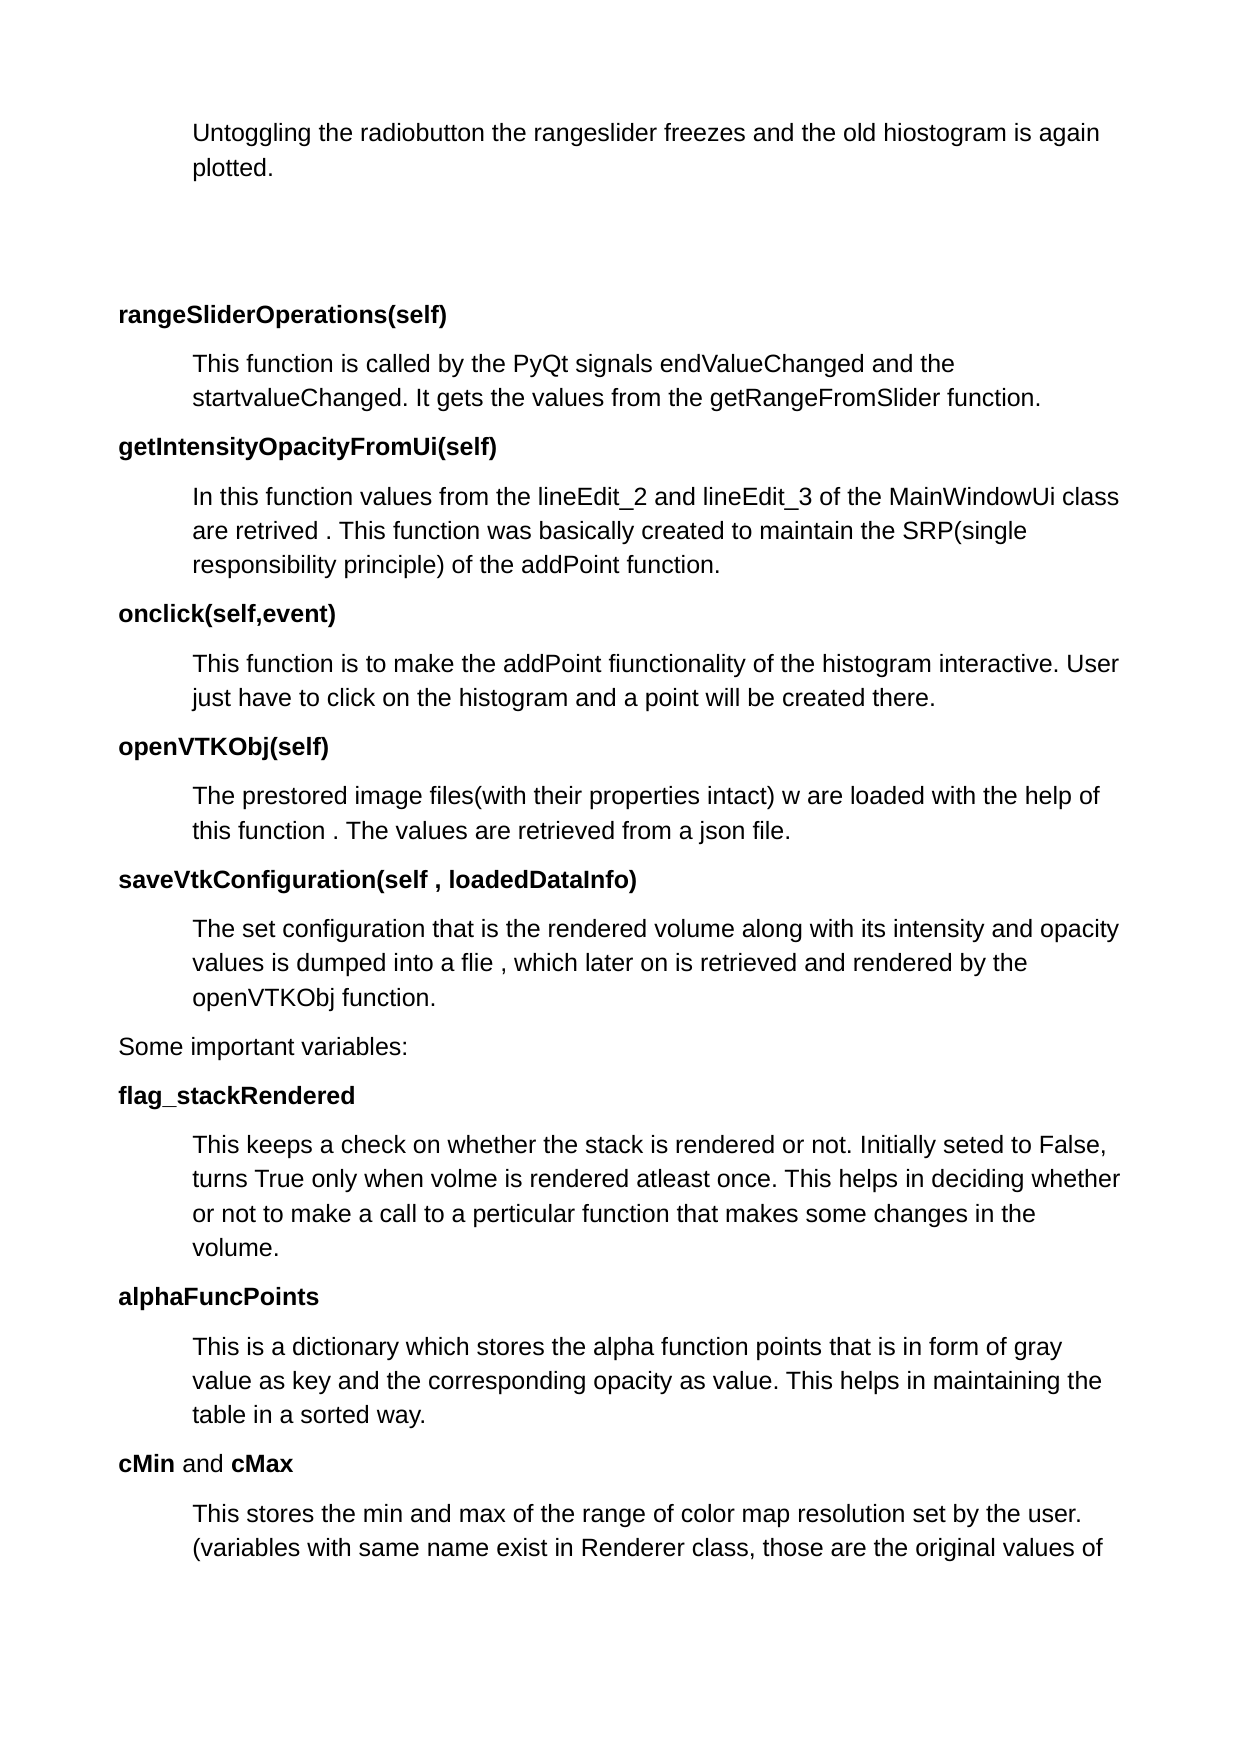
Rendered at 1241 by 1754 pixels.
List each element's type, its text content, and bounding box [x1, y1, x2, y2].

text openVTKObj(self) [118, 732, 1122, 761]
text rangeSliderOperations(self) [118, 300, 1122, 328]
text onclick(self,event) [118, 599, 1122, 628]
text Untoggling the radiobutton the rangeslider freezes and the old hiostogram is again plotted. [118, 118, 1122, 181]
text getIntensityOpacityFromUi(self) [118, 432, 1122, 461]
text This stores the min and max of the range of color map resolution set by the user. (variables with same name exist in Renderer class, those are the original values of [118, 1498, 1122, 1562]
text The prestored image files(with their properties intact) w are loaded with the help of this function . The values are retrieved from a json file. [118, 781, 1122, 844]
text flag_stackRendered [118, 1081, 1122, 1109]
text In this function values from the lineEdit_2 and lineEdit_3 of the MainWindowUi class are retrived . This function was basically created to maintain the SRP(single responsibility principle) of the addPoint function. [118, 481, 1122, 579]
text alphaFuncPoints [118, 1282, 1122, 1311]
text This function is to make the addPoint fiunctionality of the histogram interactive. User just have to click on the histogram and a point will be created there. [118, 648, 1122, 712]
text This keeps a check on whether the stack is rendered or not. Initially seted to False, turns True only when volme is rendered atleast once. This helps in deciding whether or not to make a call to a perticular function that makes some changes in the volume. [118, 1130, 1122, 1262]
text Some important variables: [118, 1032, 1122, 1061]
text cMin and cMax [118, 1449, 1122, 1478]
text This function is called by the PyQt signals endValueChanged and the startvalueChanged. It gets the values from the getRangeFromSlider function. [118, 349, 1122, 412]
text This is a dictionary which stores the alpha function points that is in form of gray value as key and the corresponding opacity as value. This helps in maintaining the table in a sorted way. [118, 1331, 1122, 1429]
text The set configuration that is the rendered volume along with its intensity and opacity values is dumped into a flie , which later on is retrieved and rendered by the openVTKObj function. [118, 914, 1122, 1011]
text saveVtkConfiguration(self , loadedDataInfo) [118, 865, 1122, 893]
